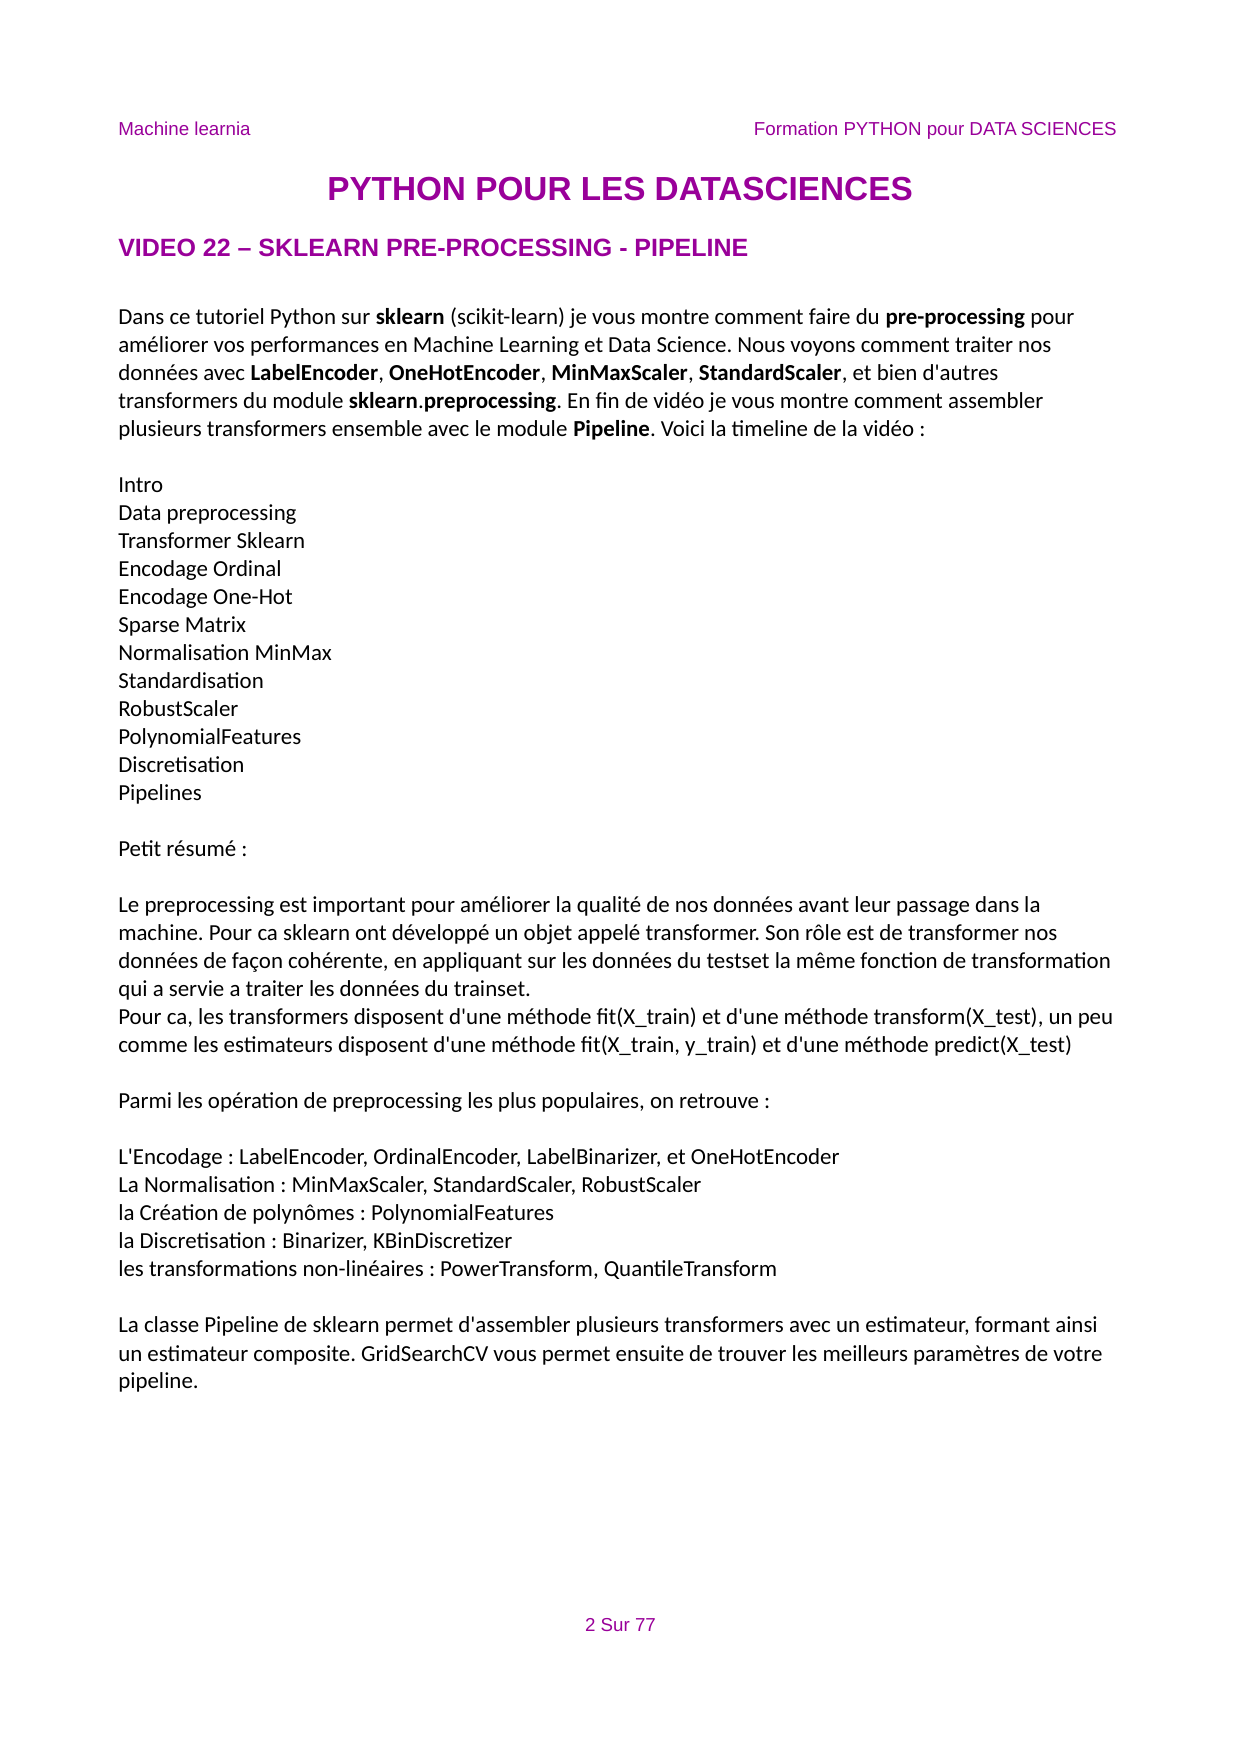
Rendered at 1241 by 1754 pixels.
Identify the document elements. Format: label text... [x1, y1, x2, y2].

text Data preprocessing [118, 498, 1122, 526]
text Encodage Ordinal [118, 554, 1122, 582]
text La classe Pipeline de sklearn permet d'assembler plusieurs transformers avec un estimateur, formant ainsi un estimateur composite. GridSearchCV vous permet ensuite de trouver les meilleurs paramètres de votre pipeline. [118, 1311, 1122, 1395]
text Pipelines [118, 778, 1122, 806]
text PolynomialFeatures [118, 722, 1122, 750]
text Parmi les opération de preprocessing les plus populaires, on retrouve : [118, 1086, 1122, 1114]
text PYTHON POUR LES DATASCIENCES [118, 169, 1122, 208]
text Normalisation MinMax [118, 638, 1122, 666]
subtitle VIDEO 22 – SKLEARN PRE-PROCESSING - PIPELINE [118, 233, 1122, 261]
text la Création de polynômes : PolynomialFeatures [118, 1198, 1122, 1227]
text Dans ce tutoriel Python sur sklearn (scikit-learn) je vous montre comment faire du pre-processing pour améliorer vos performances en Machine Learning et Data Science. Nous voyons comment traiter nos données avec LabelEncoder, OneHotEncoder, MinMaxScaler, StandardScaler, et bien d'autres transformers du module sklearn.preprocessing. En fin de vidéo je vous montre comment assembler plusieurs transformers ensemble avec le module Pipeline. Voici la timeline de la vidéo : [118, 302, 1122, 442]
text Transformer Sklearn [118, 526, 1122, 554]
text Standardisation [118, 666, 1122, 694]
text Sparse Matrix [118, 610, 1122, 638]
text les transformations non-linéaires : PowerTransform, QuantileTransform [118, 1254, 1122, 1283]
text Le preprocessing est important pour améliorer la qualité de nos données avant leur passage dans la machine. Pour ca sklearn ont développé un objet appelé transformer. Son rôle est de transformer nos données de façon cohérente, en appliquant sur les données du testset la même fonction de transformation qui a servie a traiter les données du trainset. [118, 890, 1122, 1002]
text la Discretisation : Binarizer, KBinDiscretizer [118, 1227, 1122, 1254]
text L'Encodage : LabelEncoder, OrdinalEncoder, LabelBinarizer, et OneHotEncoder [118, 1142, 1122, 1171]
text La Normalisation : MinMaxScaler, StandardScaler, RobustScaler [118, 1171, 1122, 1198]
text Intro [118, 470, 1122, 498]
text Discretisation [118, 750, 1122, 778]
text Petit résumé : [118, 834, 1122, 862]
text Encodage One-Hot [118, 582, 1122, 610]
text RobustScaler [118, 694, 1122, 722]
text Pour ca, les transformers disposent d'une méthode fit(X_train) et d'une méthode transform(X_test), un peu comme les estimateurs disposent d'une méthode fit(X_train, y_train) et d'une méthode predict(X_test) [118, 1002, 1122, 1058]
